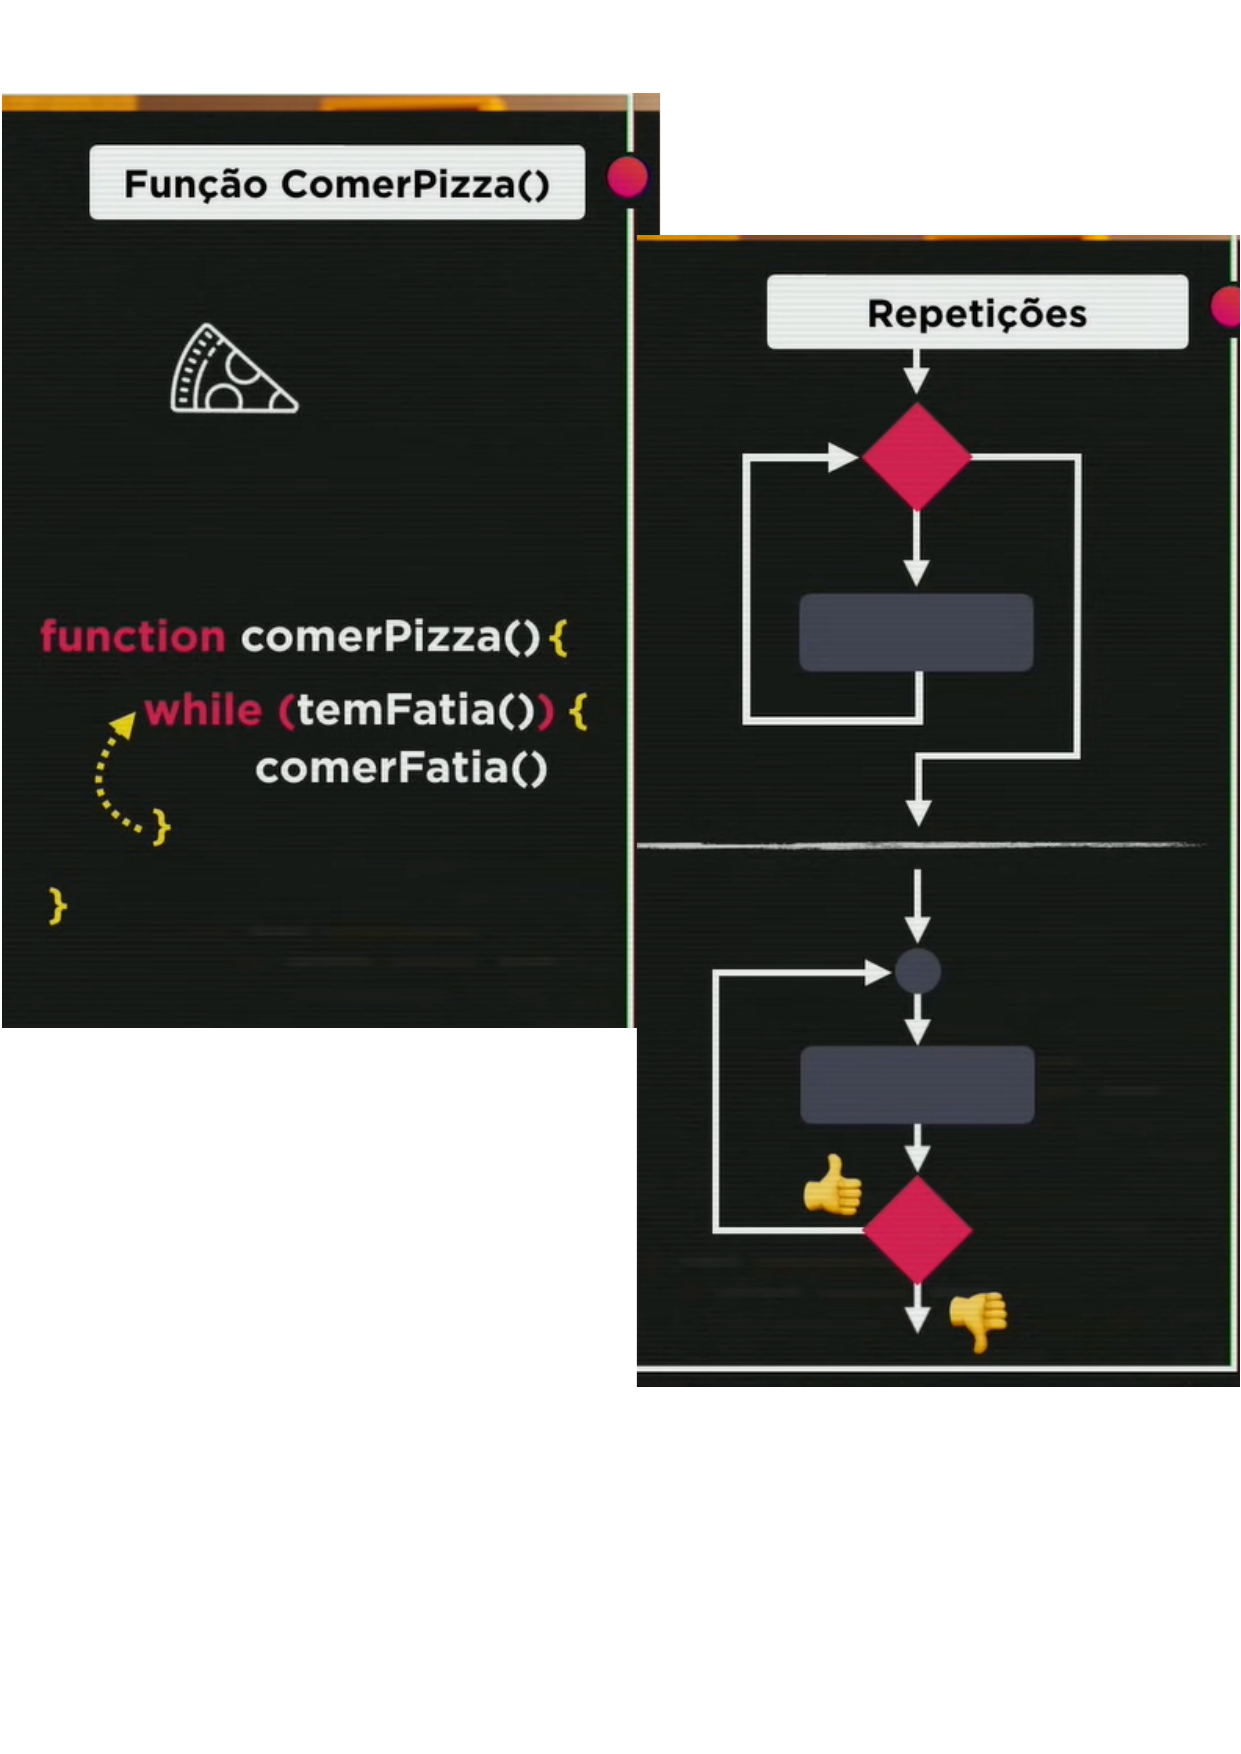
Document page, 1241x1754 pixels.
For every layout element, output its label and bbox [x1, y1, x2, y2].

picture [2, 93, 1240, 1387]
